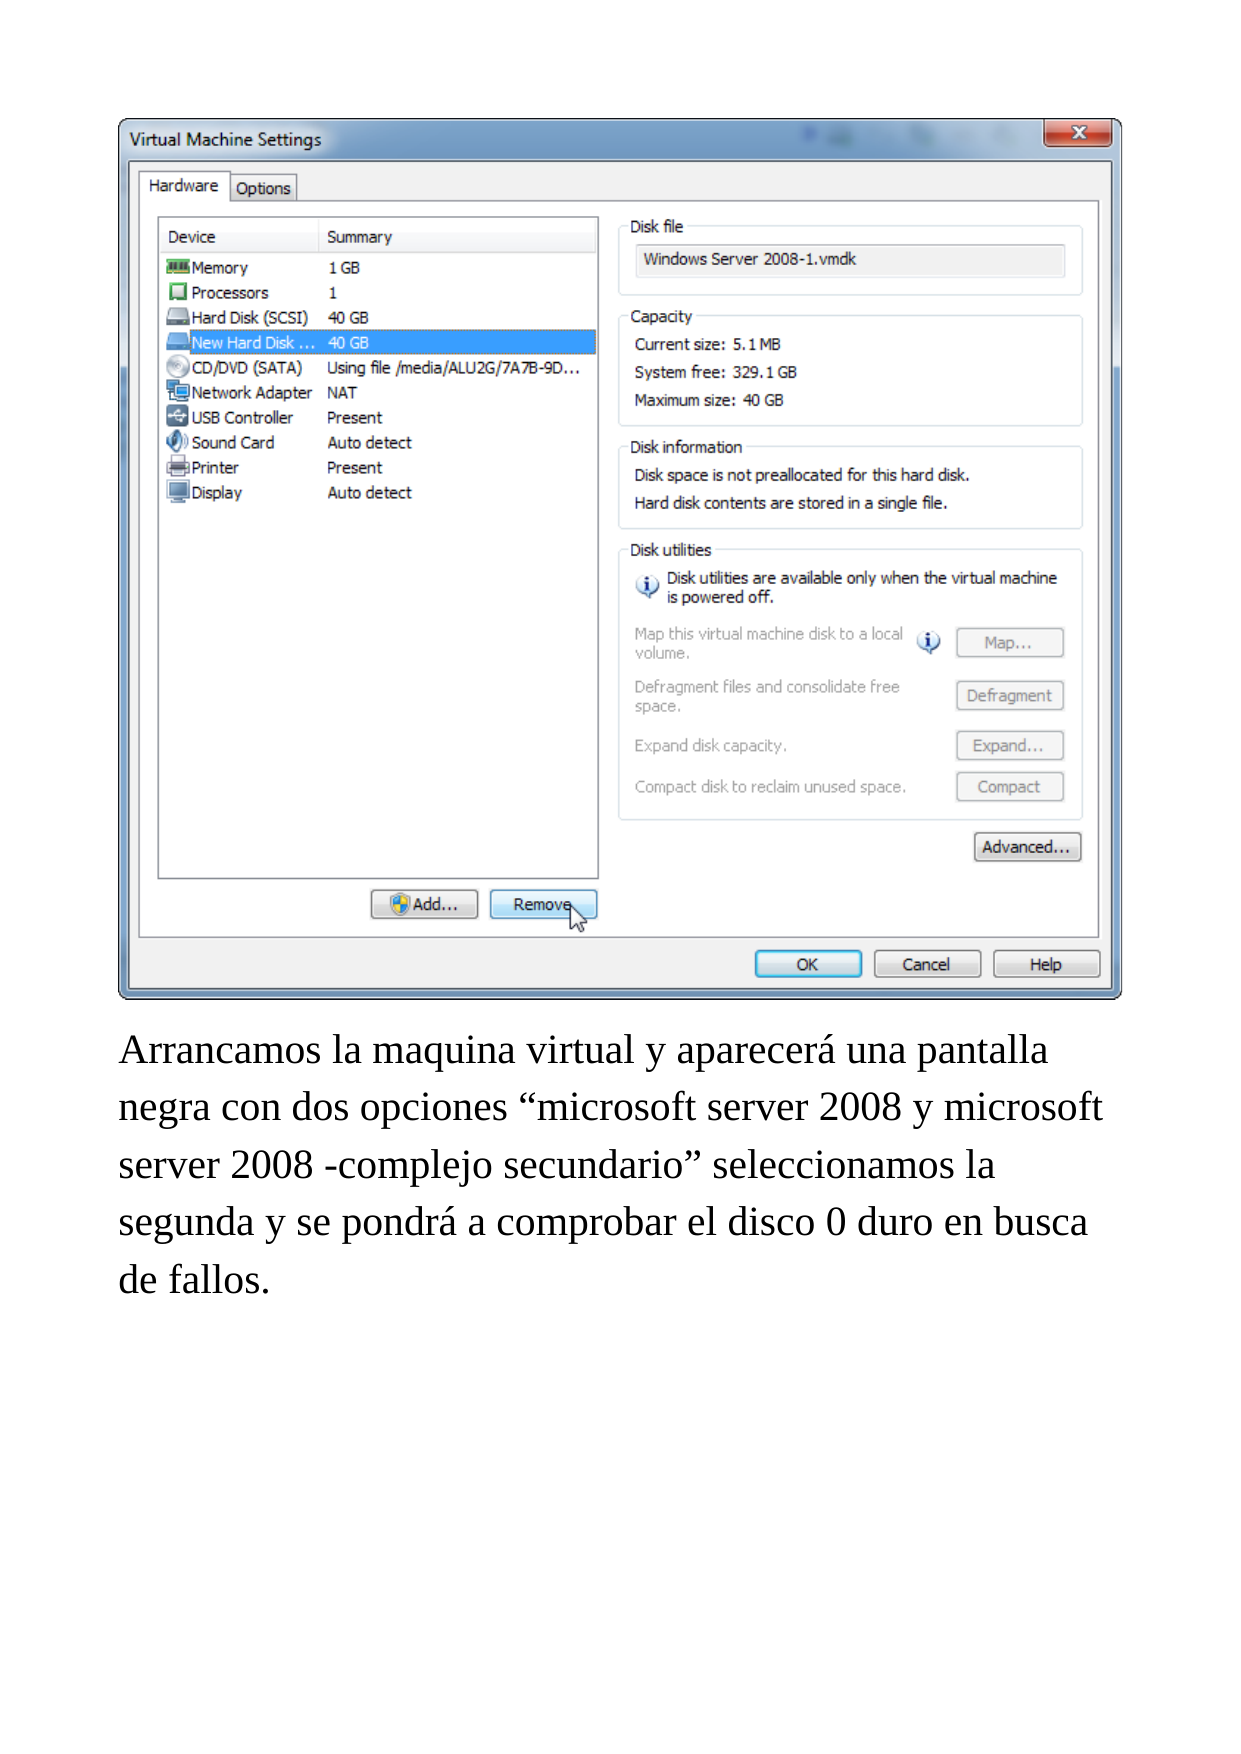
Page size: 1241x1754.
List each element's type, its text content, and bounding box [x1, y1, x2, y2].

text Arrancamos la maquina virtual y aparecerá una pantalla negra con dos opciones “microsoft server 2008 y microsoft server 2008 -complejo secundario” seleccionamos la segunda y se pondrá a comprobar el disco 0 duro en busca de fallos. [118, 1024, 1122, 1302]
picture [118, 118, 1123, 1000]
